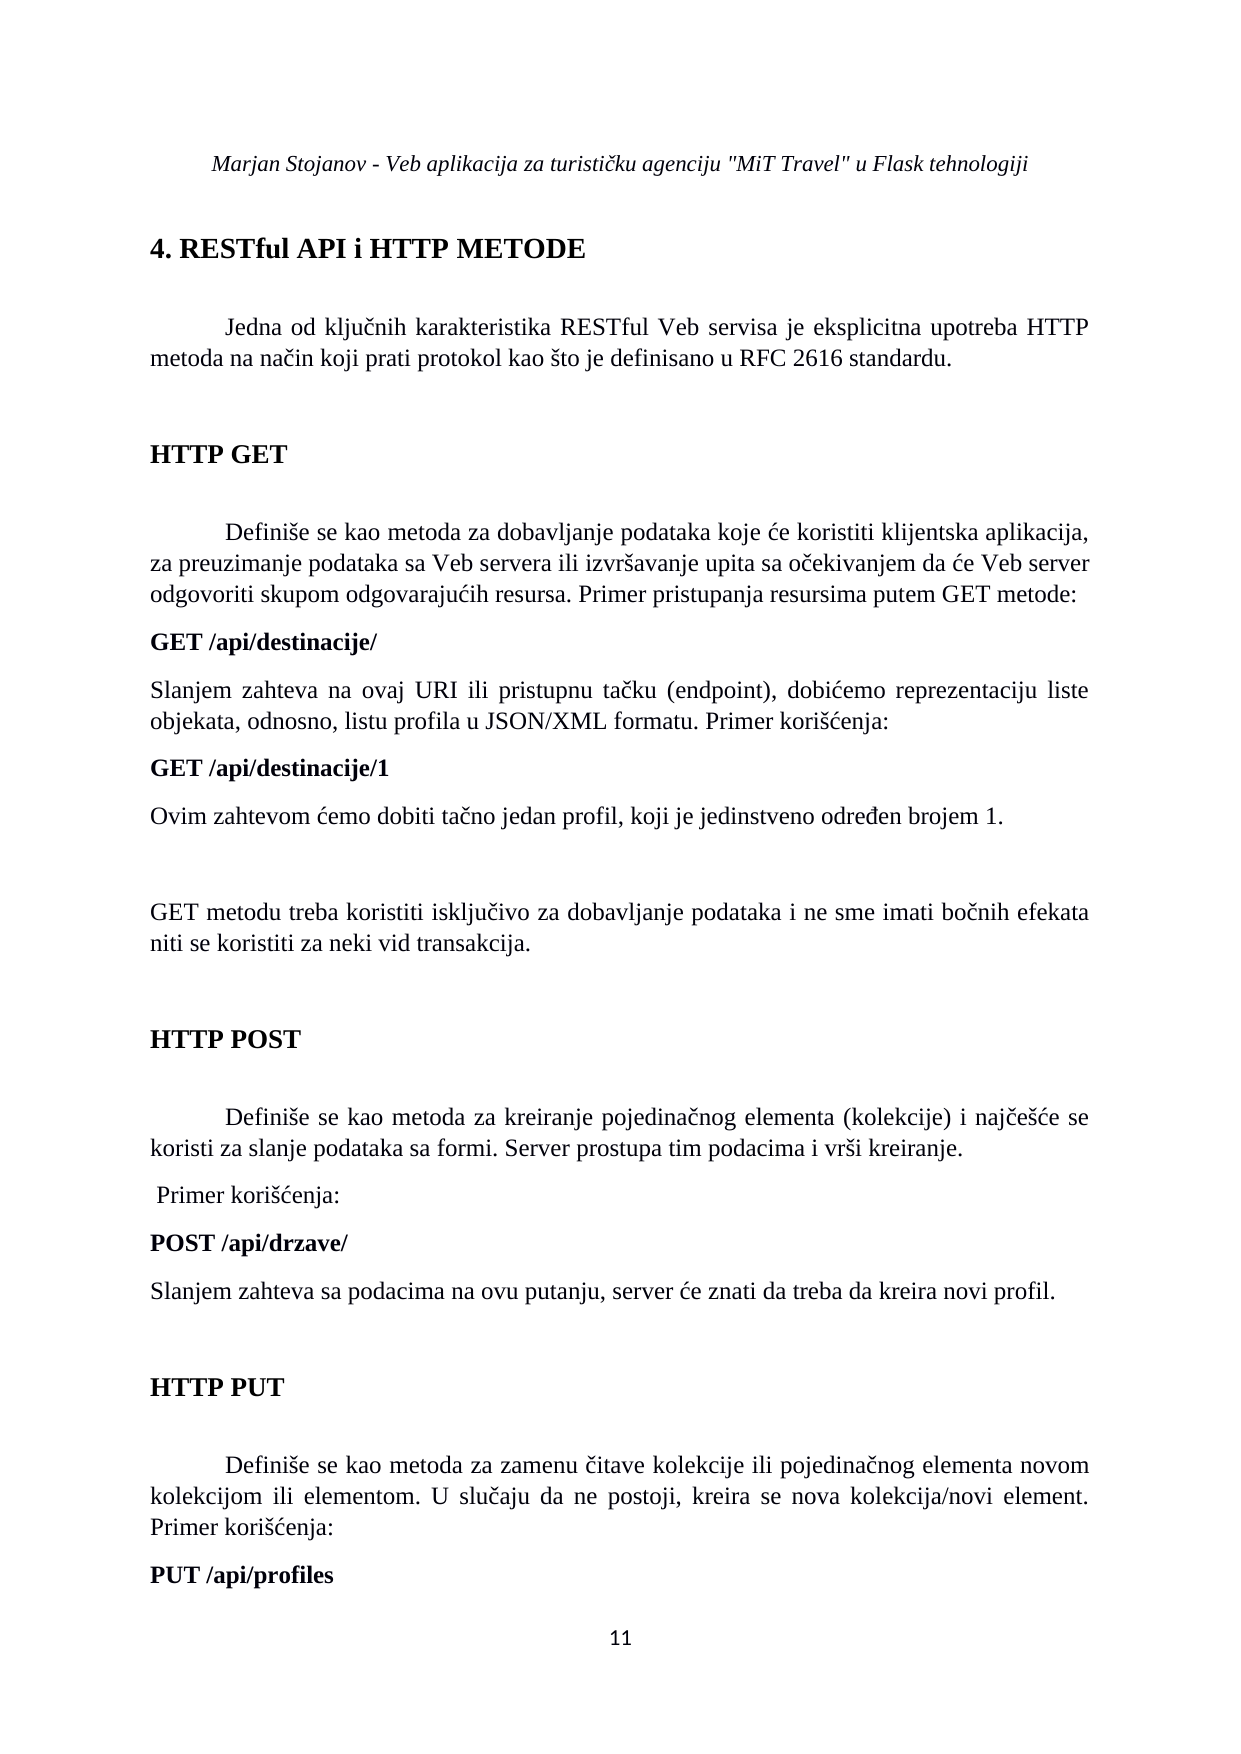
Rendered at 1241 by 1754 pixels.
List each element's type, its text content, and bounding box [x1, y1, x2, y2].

text PUT /api/profiles [150, 1560, 1090, 1588]
text Slanjem zahteva sa podacima na ovu putanju, server će znati da treba da kreira novi profil. [150, 1276, 1090, 1304]
text Slanjem zahteva na ovaj URI ili pristupnu tačku (endpoint), dobićemo reprezentaciju liste objekata, odnosno, listu profila u JSON/XML formatu. Primer korišćenja: [150, 675, 1090, 734]
text Definiše se kao metoda za zamenu čitave kolekcije ili pojedinačnog elementa novom kolekcijom ili elementom. U slučaju da ne postoji, kreira se nova kolekcija/novi element. Primer korišćenja: [150, 1450, 1090, 1541]
text GET /api/destinacije/1 [150, 753, 1090, 782]
subtitle HTTP POST [150, 1023, 1090, 1054]
subtitle HTTP PUT [150, 1371, 1090, 1402]
text Definiše se kao metoda za kreiranje pojedinačnog elementa (kolekcije) i najčešće se koristi za slanje podataka sa formi. Server prostupa tim podacima i vrši kreiranje. [150, 1102, 1090, 1161]
text POST /api/drzave/ [150, 1228, 1090, 1257]
text Ovim zahtevom ćemo dobiti tačno jedan profil, koji je jedinstveno određen brojem 1. [150, 801, 1090, 830]
text Jedna od ključnih karakteristika RESTful Veb servisa je eksplicitna upotreba HTTP metoda na način koji prati protokol kao što je definisano u RFC 2616 standardu. [150, 312, 1090, 372]
text Definiše se kao metoda za dobavljanje podataka koje će koristiti klijentska aplikacija, za preuzimanje podataka sa Veb servera ili izvršavanje upita sa očekivanjem da će Veb server odgovoriti skupom odgovarajućih resursa. Primer pristupanja resursima putem GET metode: [150, 517, 1090, 608]
subtitle 4. RESTful API i HTTP METODE [150, 231, 1090, 264]
subtitle HTTP GET [150, 438, 1090, 470]
text GET metodu treba koristiti isključivo za dobavljanje podataka i ne sme imati bočnih efekata niti se koristiti za neki vid transakcija. [150, 897, 1090, 956]
text GET /api/destinacije/ [150, 627, 1090, 656]
text Primer korišćenja: [150, 1180, 1090, 1209]
